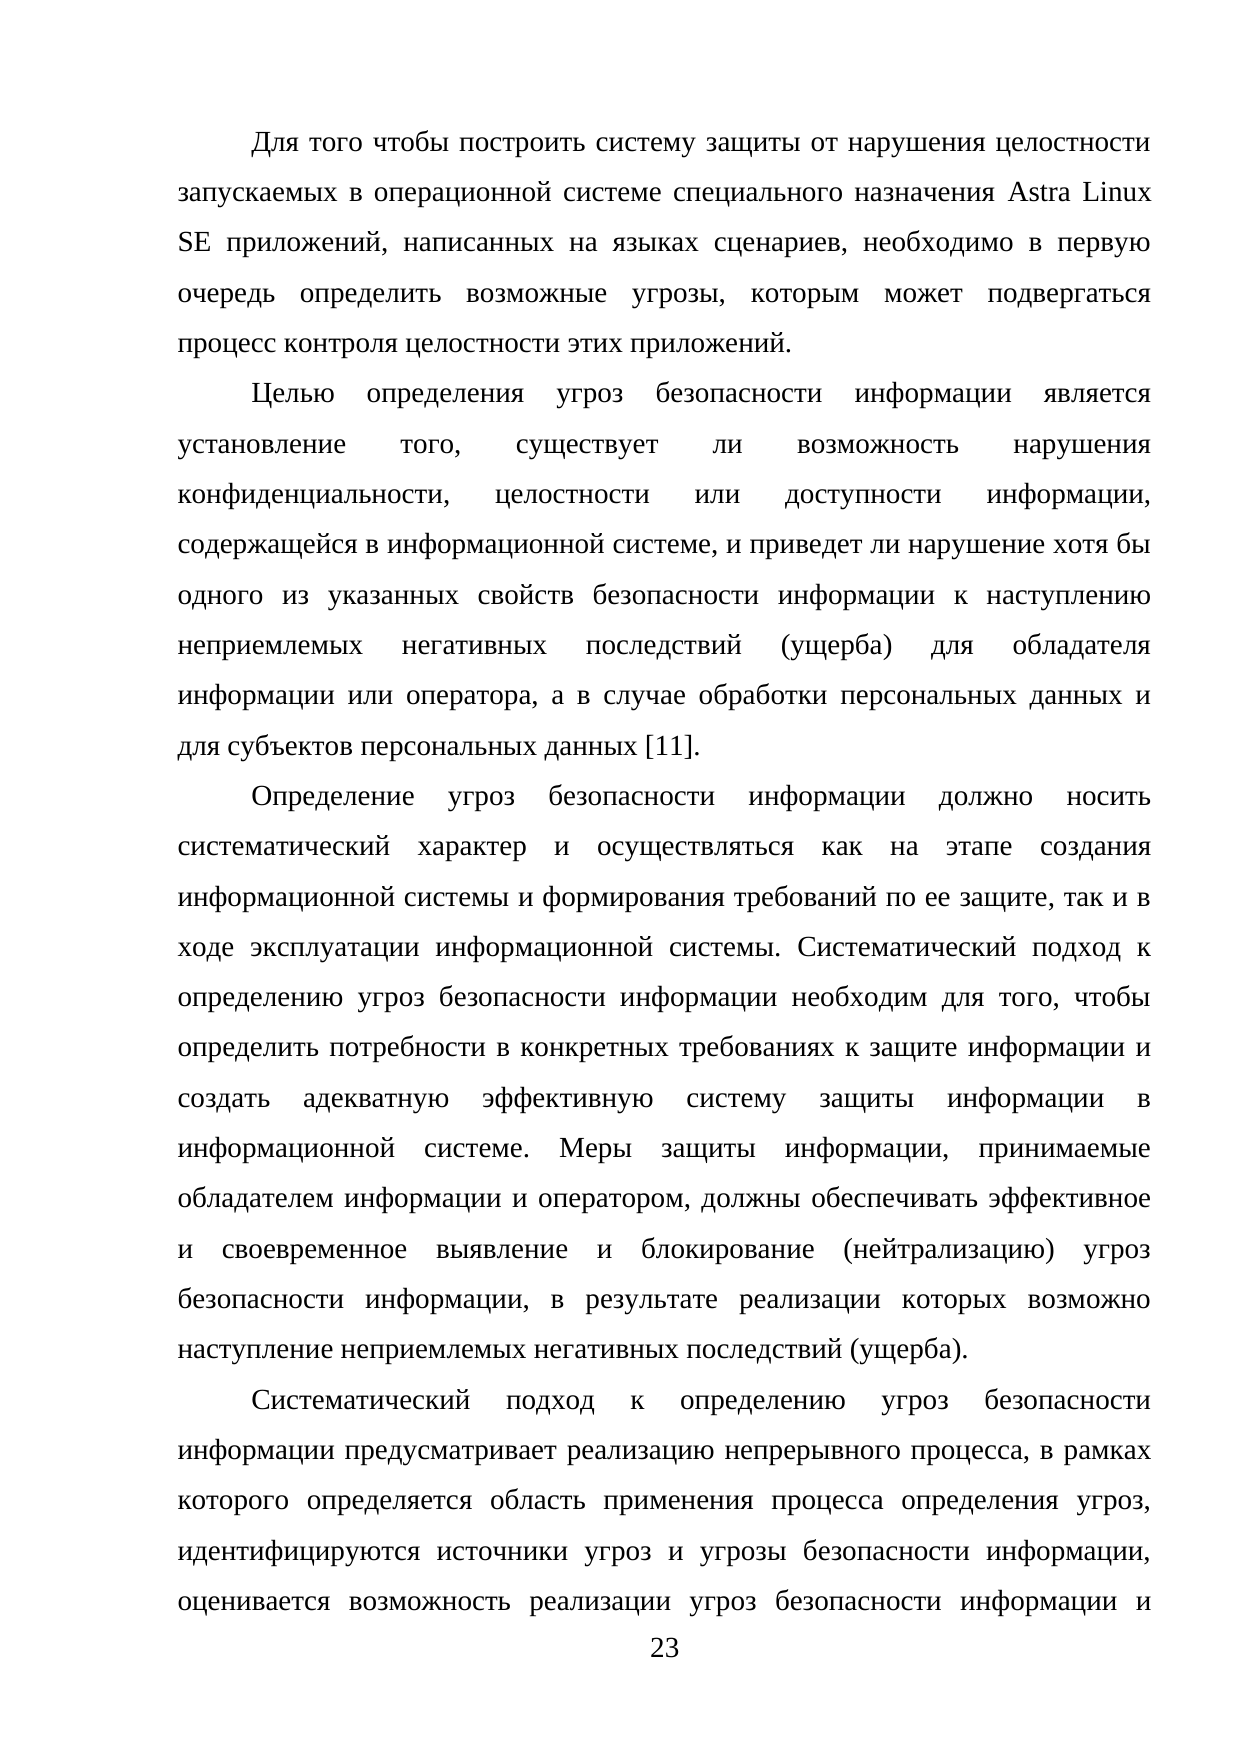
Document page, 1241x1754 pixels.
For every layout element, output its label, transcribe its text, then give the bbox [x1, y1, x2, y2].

text Определение угроз безопасности информации должно носить систематический характер и осуществляться как на этапе создания информационной системы и формирования требований по ее защите, так и в ходе эксплуатации информационной системы. Систематический подход к определению угроз безопасности информации необходим для того, чтобы определить потребности в конкретных требованиях к защите информации и создать адекватную эффективную систему защиты информации в информационной системе. Меры защиты информации, принимаемые обладателем информации и оператором, должны обеспечивать эффективное и своевременное выявление и блокирование (нейтрализацию) угроз безопасности информации, в результате реализации которых возможно наступление неприемлемых негативных последствий (ущерба). [177, 778, 1152, 1365]
text Систематический подход к определению угроз безопасности информации предусматривает реализацию непрерывного процесса, в рамках которого определяется область применения процесса определения угроз, идентифицируются источники угроз и угрозы безопасности информации, оценивается возможность реализации угроз безопасности информации и [177, 1382, 1152, 1617]
text Для того чтобы построить систему защиты от нарушения целостности запускаемых в операционной системе специального назначения Astra Linux SE приложений, написанных на языках сценариев, необходимо в первую очередь определить возможные угрозы, которым может подвергаться процесс контроля целостности этих приложений. [177, 124, 1152, 359]
text Целью определения угроз безопасности информации является установление того, существует ли возможность нарушения конфиденциальности, целостности или доступности информации, содержащейся в информационной системе, и приведет ли нарушение хотя бы одного из указанных свойств безопасности информации к наступлению неприемлемых негативных последствий (ущерба) для обладателя информации или оператора, а в случае обработки персональных данных и для субъектов персональных данных [11]. [177, 376, 1152, 761]
